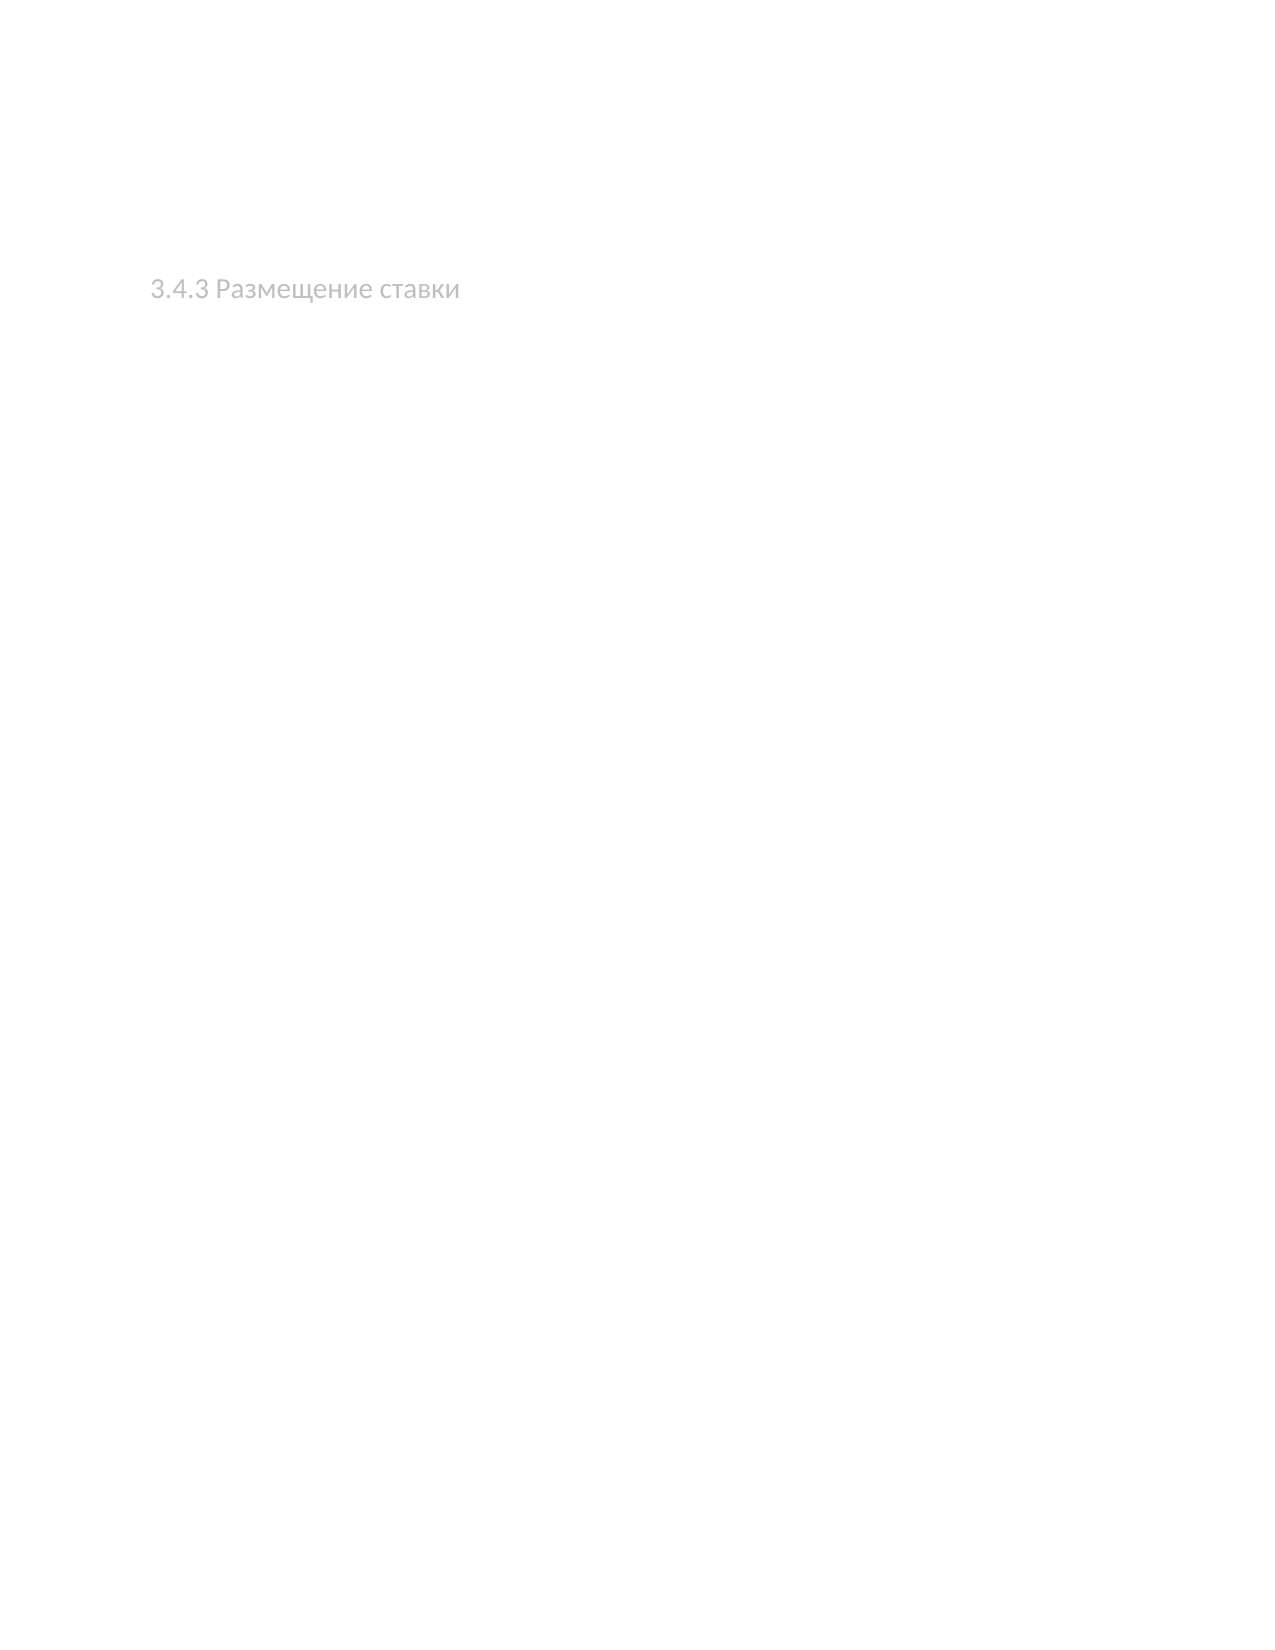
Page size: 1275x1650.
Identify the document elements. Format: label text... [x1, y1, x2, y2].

subtitle 3.4.3 Размещение ставки [150, 270, 1125, 306]
